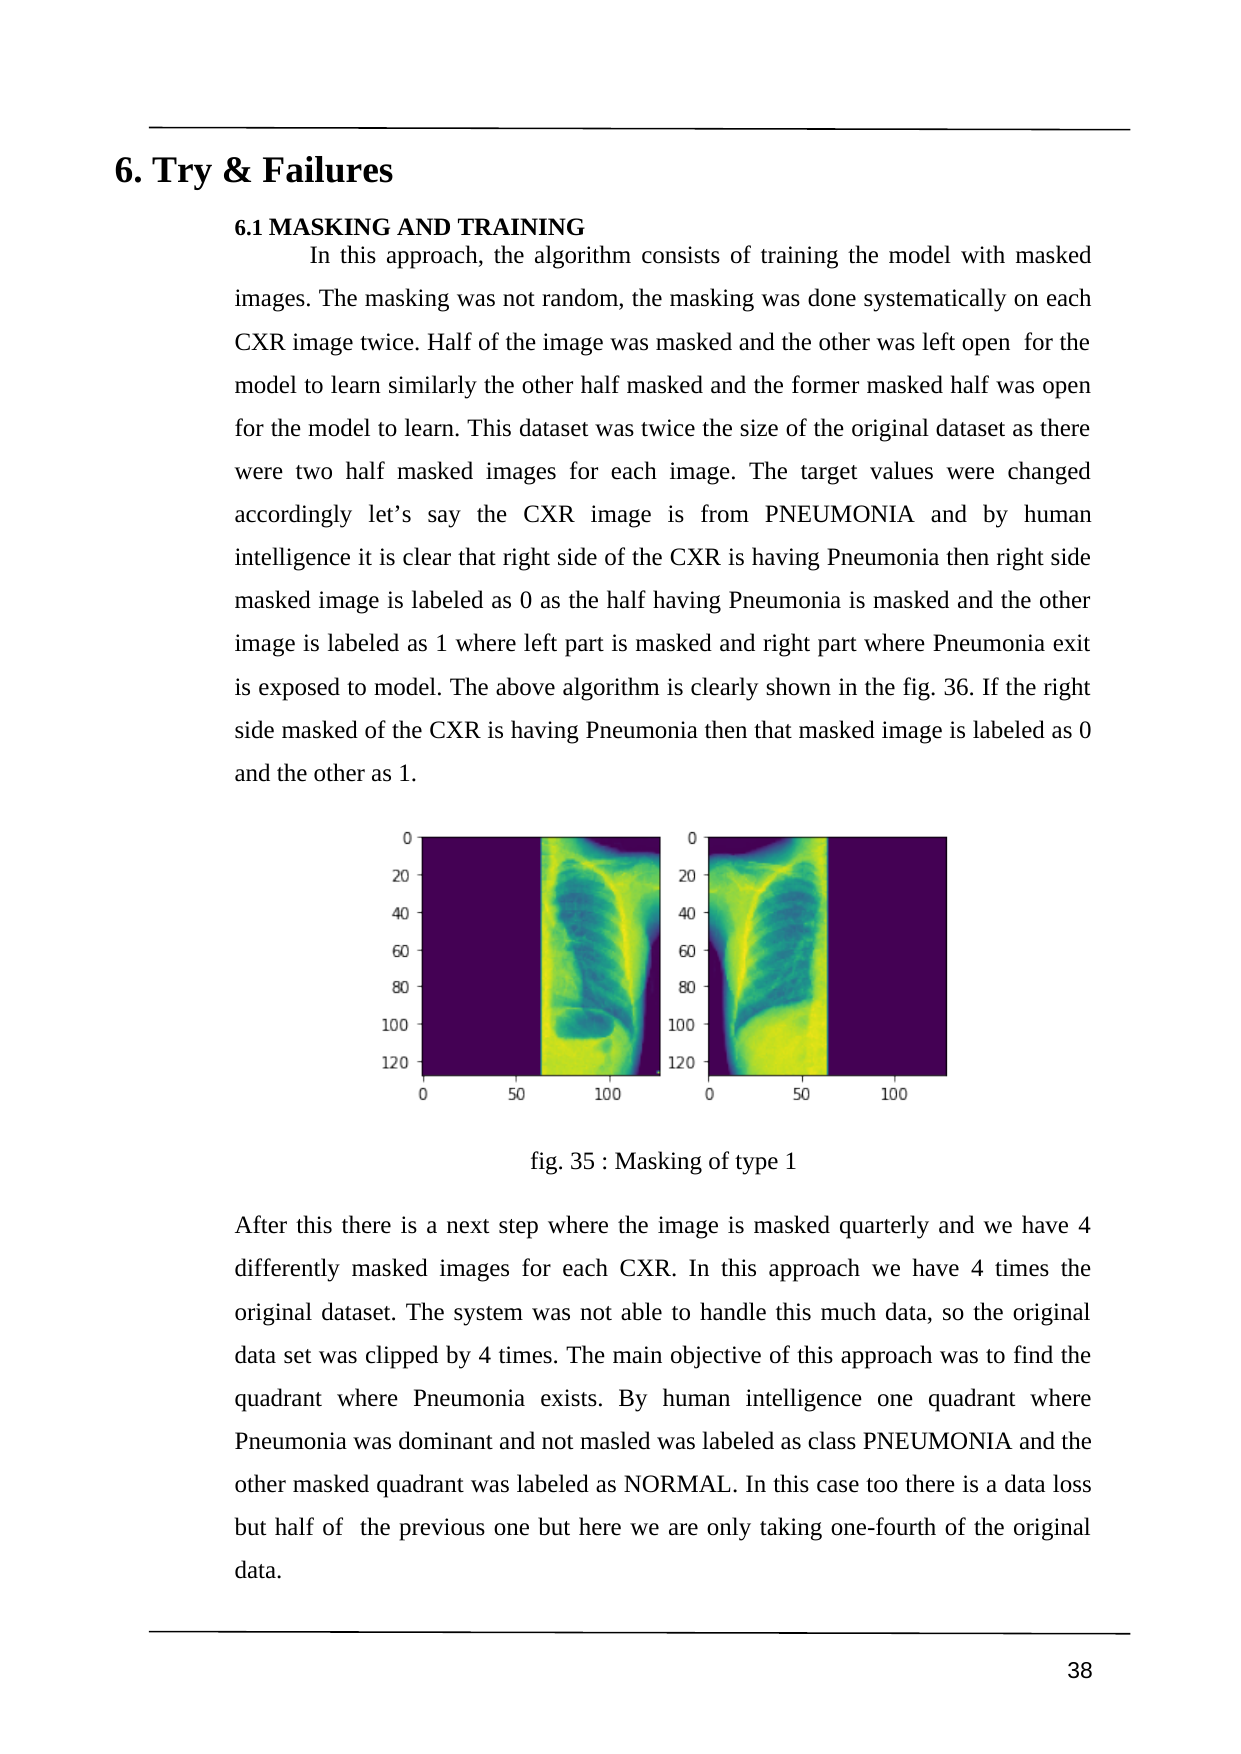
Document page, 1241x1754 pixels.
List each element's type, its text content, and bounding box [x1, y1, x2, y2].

subtitle 6. Try & Failures [114, 148, 1092, 191]
text After this there is a next step where the image is masked quarterly and we have 4 differently masked images for each CXR. In this approach we have 4 times the original dataset. The system was not able to handle this much data, so the original data set was clipped by 4 times. The main objective of this approach was to find the quadrant where Pneumonia exists. By human intelligence one quadrant where Pneumonia was dominant and not masled was labeled as class PNEUMONIA and the other masked quadrant was labeled as NORMAL. In this case too there is a data loss but half of the previous one but here we are only taking one-fourth of the original data. [234, 1210, 1092, 1584]
text In this approach, the algorithm consists of training the model with masked images. The masking was not random, the masking was done systematically on each CXR image twice. Half of the image was masked and the other was left open for the model to learn similarly the other half masked and the former masked half was open for the model to learn. This dataset was twice the size of the original dataset as there were two half masked images for each image. The target values were changed accordingly let’s say the CXR image is from PNEUMONIA and by human intelligence it is clear that right side of the CXR is having Pneumonia then right side masked image is labeled as 0 as the half having Pneumonia is masked and the other image is labeled as 1 where left part is masked and right part where Pneumonia exit is exposed to model. The above algorithm is clearly shown in the fig. 36. If the right side masked of the CXR is having Pneumonia then that masked image is labeled as 0 and the other as 1. [234, 240, 1092, 787]
subtitle 6.1 MASKING AND TRAINING [234, 212, 1092, 240]
picture [370, 821, 957, 1113]
text fig. 35 : Masking of type 1 [234, 1146, 1092, 1175]
